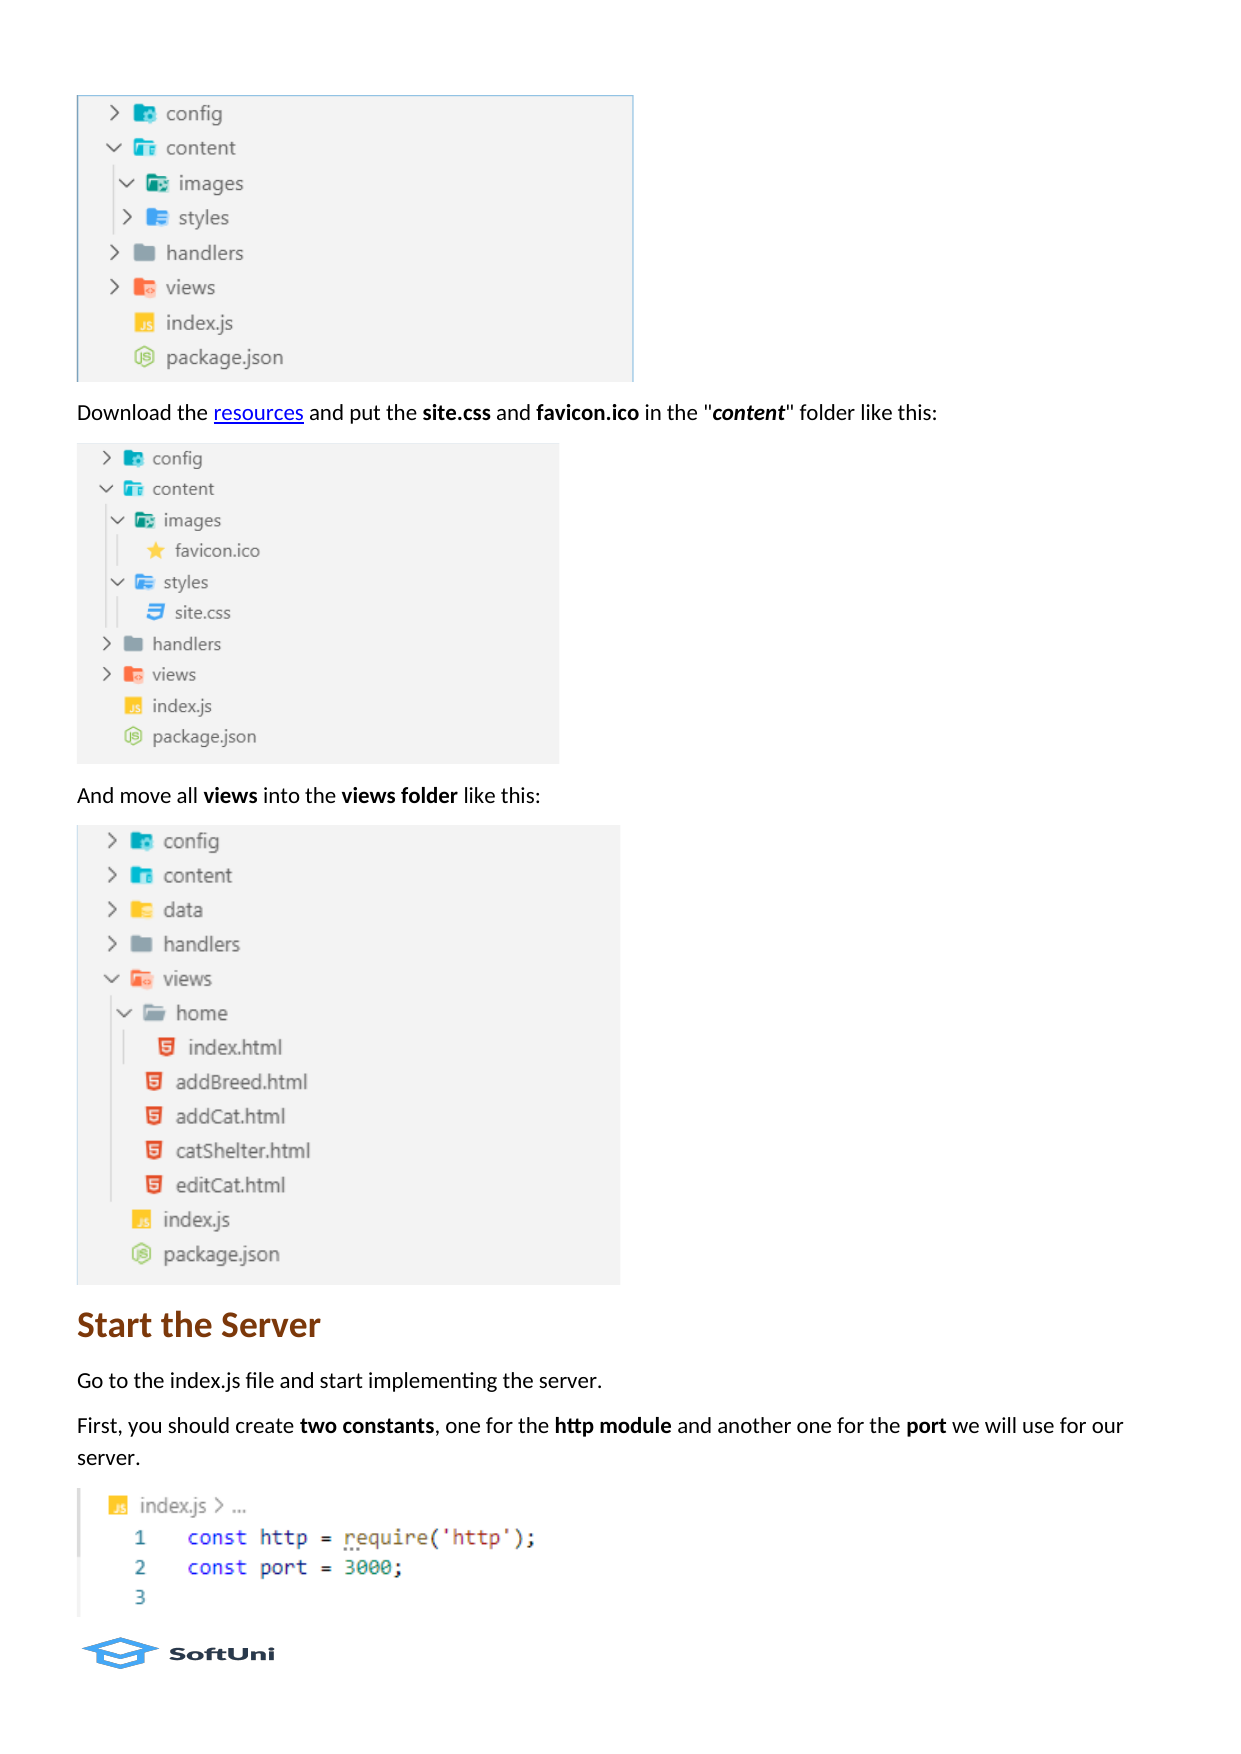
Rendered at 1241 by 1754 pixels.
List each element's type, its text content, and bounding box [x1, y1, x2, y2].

picture [75, 1635, 281, 1672]
picture [76, 825, 621, 1285]
text Download the resources and put the site.css and favicon.ico in the "content" folder like this: [77, 398, 1163, 426]
text First, you should create two constants, one for the http module and another one for the port we will use for our server. [77, 1411, 1163, 1472]
picture [76, 95, 635, 382]
text Go to the index.js file and start implementing the server. [77, 1367, 1163, 1395]
picture [76, 1488, 608, 1617]
text Start the Server [77, 1301, 1163, 1347]
text And move all views into the views folder like this: [77, 781, 1163, 809]
picture [76, 443, 560, 764]
